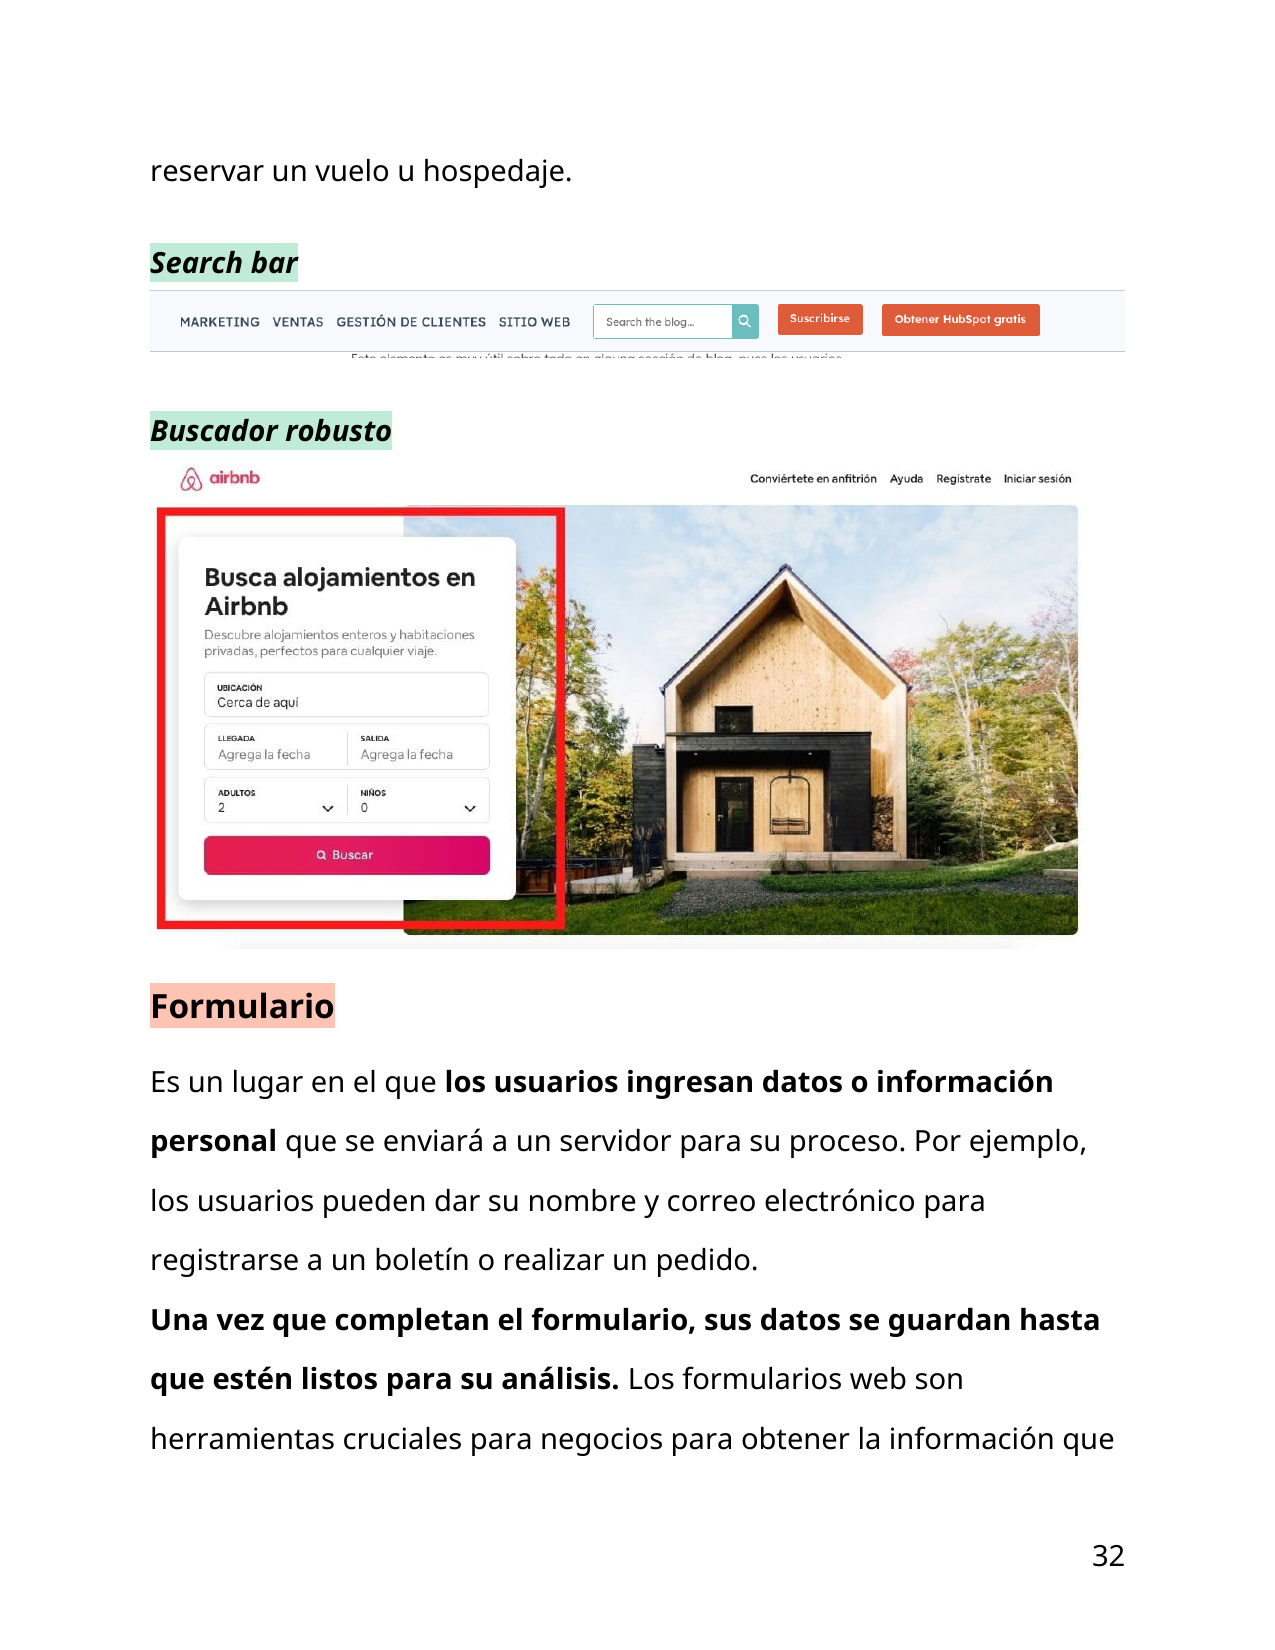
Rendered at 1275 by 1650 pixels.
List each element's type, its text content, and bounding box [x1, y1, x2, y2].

subtitle Buscador robusto [392, 411, 1125, 450]
text Una vez que completan el formulario, sus datos se guardan hasta que estén listos para su análisis. Los formularios web son herramientas cruciales para negocios para obtener la información que [150, 1299, 1125, 1458]
text Es un lugar en el que los usuarios ingresan datos o información personal que se enviará a un servidor para su proceso. Por ejemplo, los usuarios pueden dar su nombre y correo electrónico para registrarse a un boletín o realizar un pedido. [150, 1061, 1125, 1279]
subtitle Formulario [335, 983, 1125, 1028]
text reservar un vuelo u hospedaje. [150, 150, 1125, 190]
picture [150, 458, 1125, 949]
subtitle Search bar [298, 243, 1125, 282]
picture [150, 290, 1125, 358]
